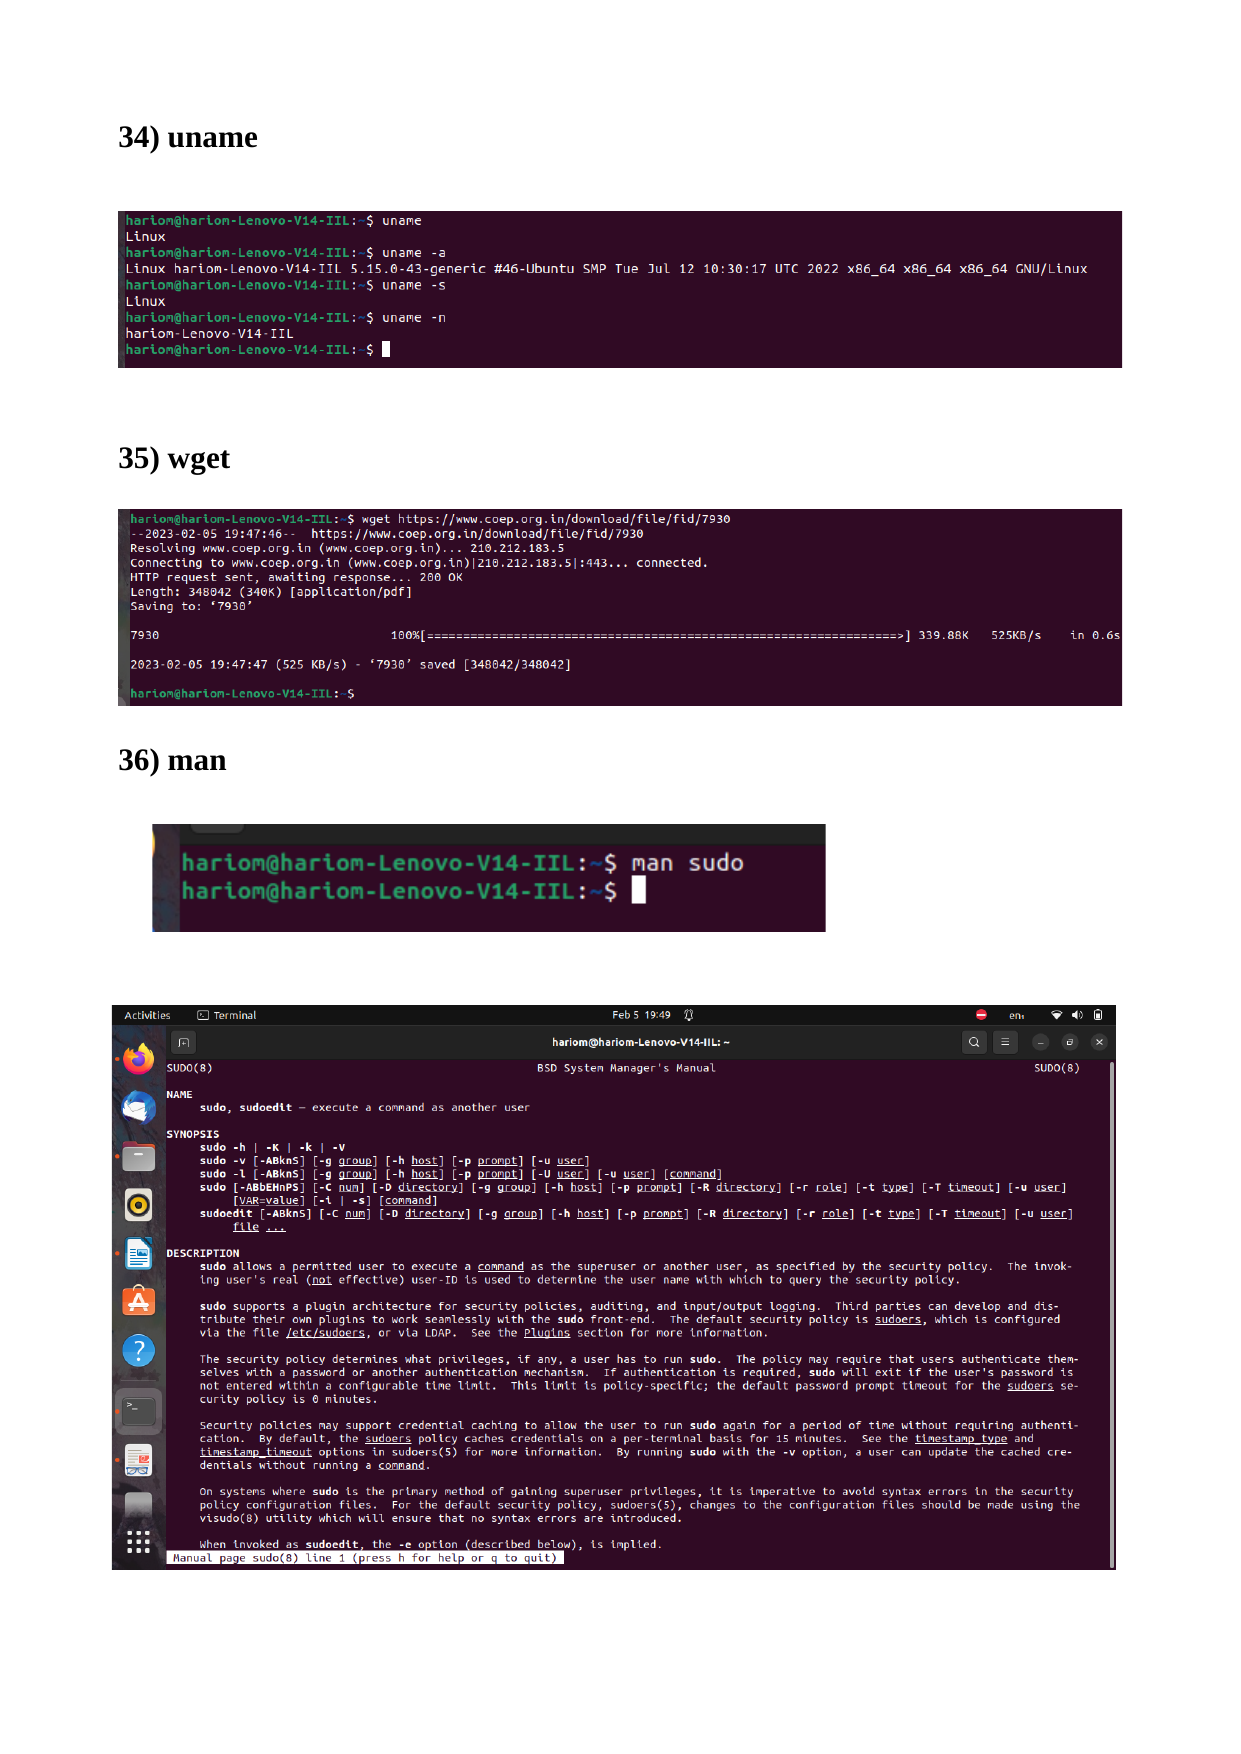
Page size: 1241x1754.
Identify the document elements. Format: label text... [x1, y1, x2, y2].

picture [118, 509, 1123, 706]
picture [118, 211, 1123, 368]
picture [152, 824, 826, 932]
text 34) uname [118, 118, 1122, 154]
text 36) man [118, 741, 1122, 777]
picture [111, 1005, 1116, 1570]
text 35) wget [118, 439, 1122, 475]
